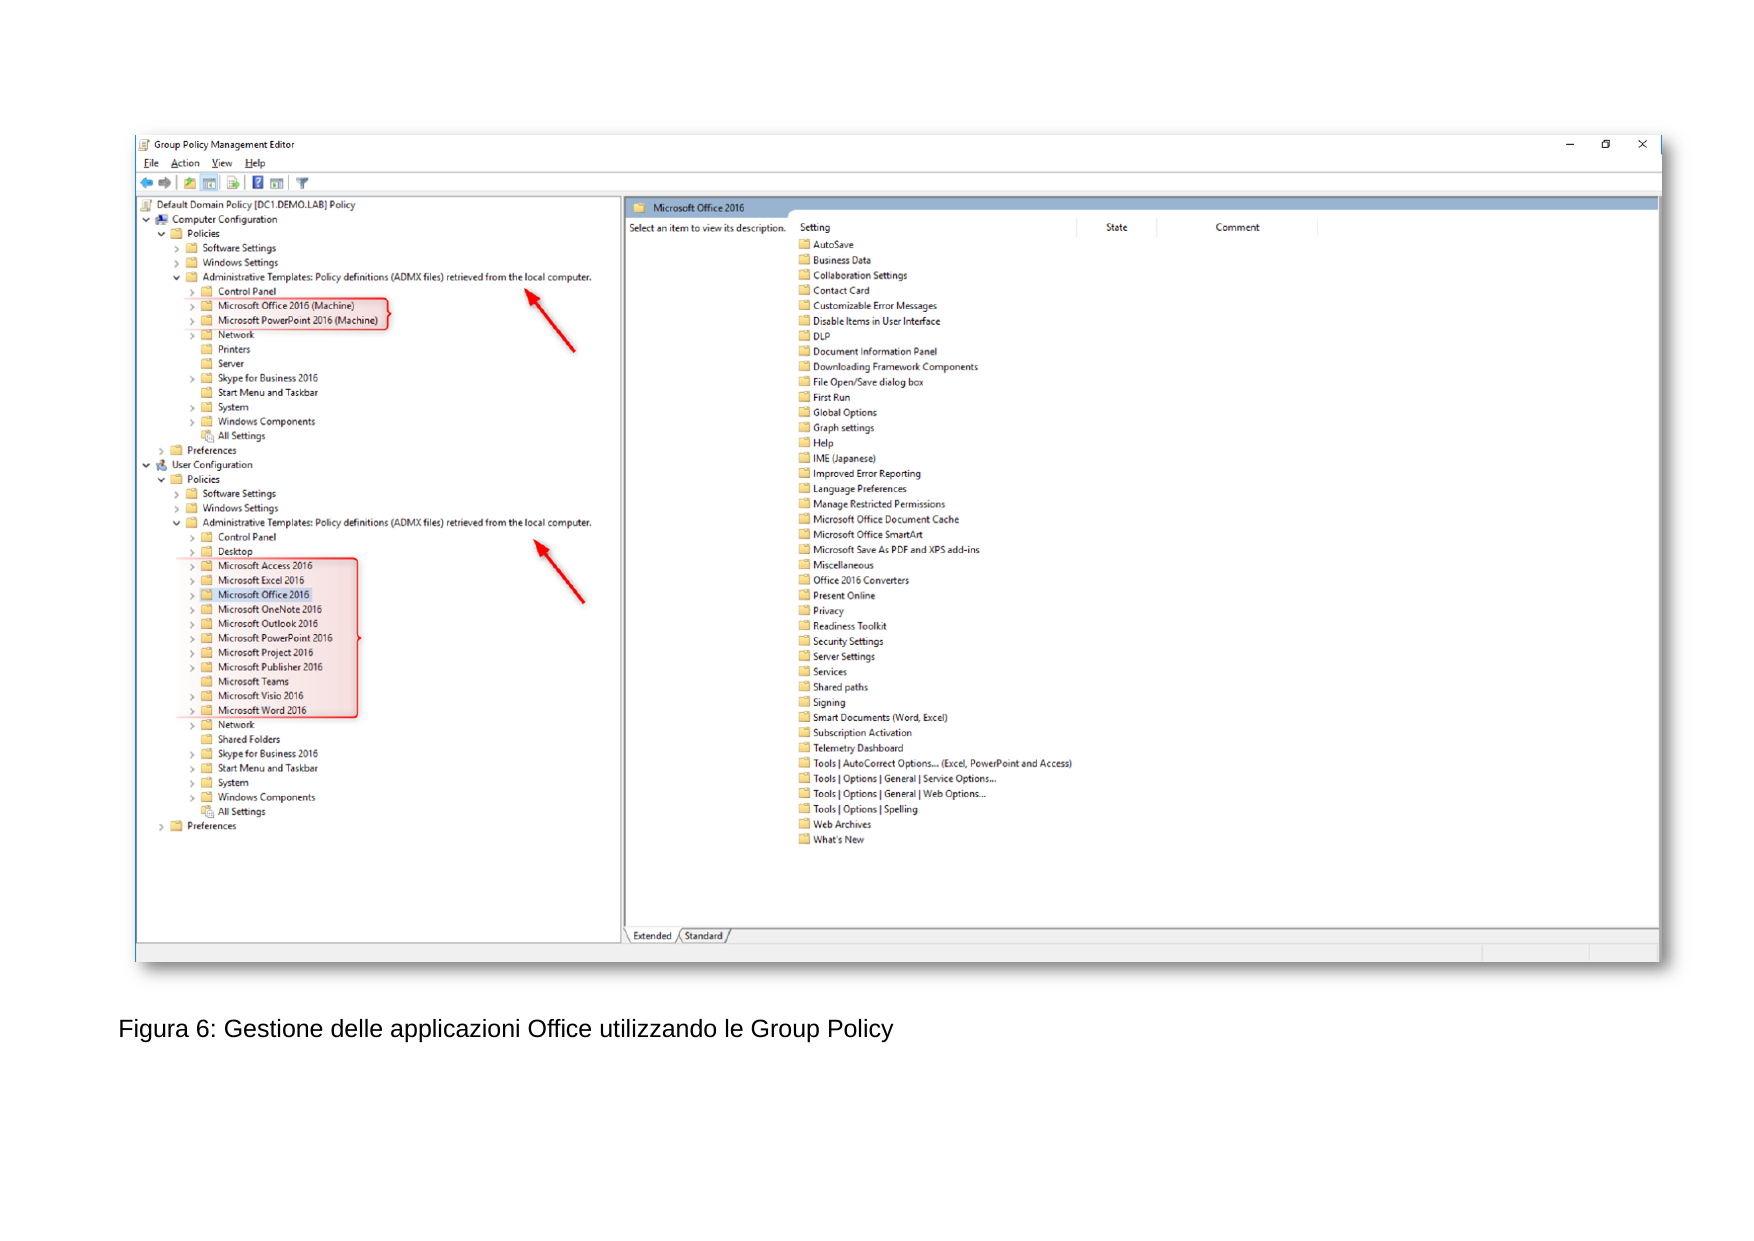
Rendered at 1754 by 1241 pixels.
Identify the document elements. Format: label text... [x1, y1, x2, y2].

text Figura 6: Gestione delle applicazioni Office utilizzando le Group Policy [118, 1014, 1636, 1042]
picture [118, 118, 1695, 995]
